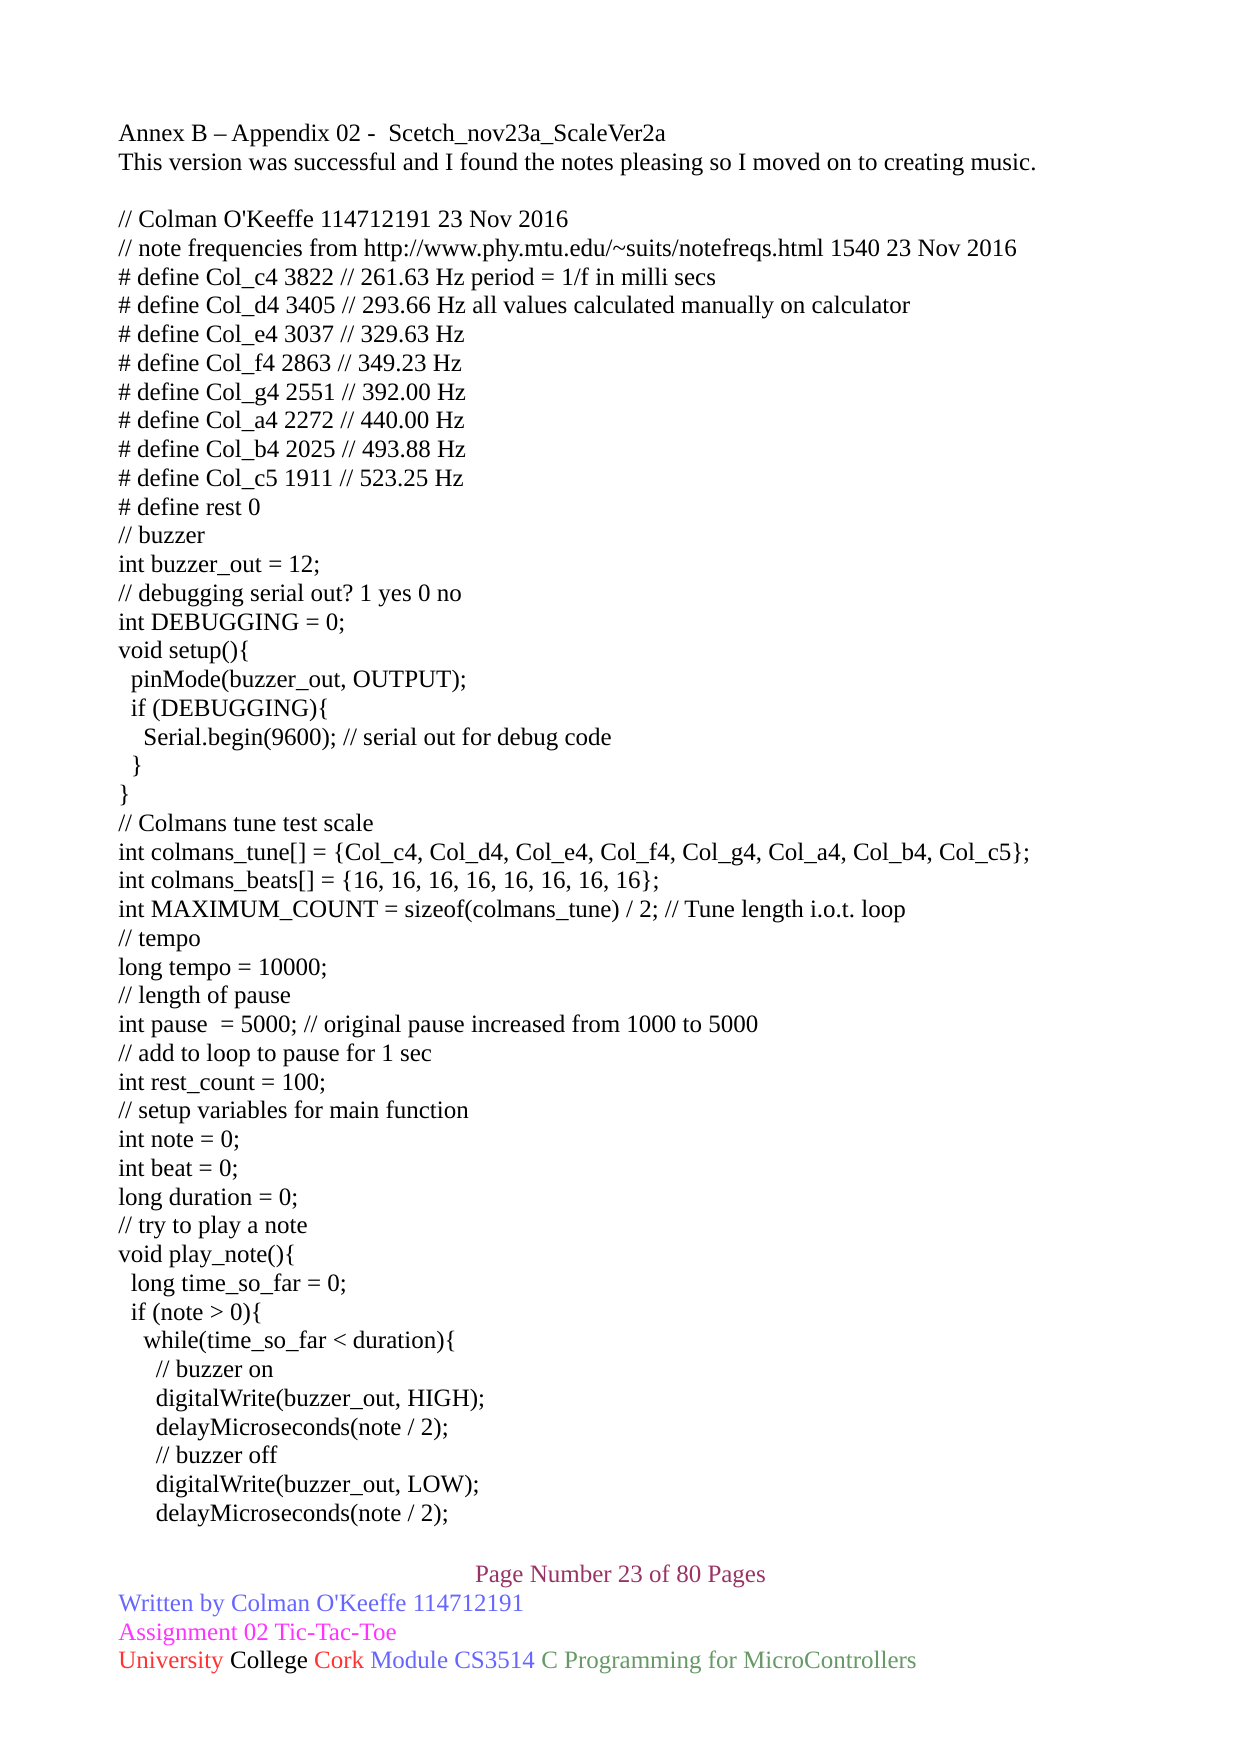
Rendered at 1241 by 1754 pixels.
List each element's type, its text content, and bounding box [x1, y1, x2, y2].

text int MAXIMUM_COUNT = sizeof(colmans_tune) / 2; // Tune length i.o.t. loop [118, 894, 1122, 923]
text # define Col_e4 3037 // 329.63 Hz [118, 319, 1122, 348]
text int pause = 5000; // original pause increased from 1000 to 5000 [118, 1009, 1122, 1038]
text // try to play a note [118, 1211, 1122, 1239]
text // Colmans tune test scale [118, 808, 1122, 837]
text delayMicroseconds(note / 2); [118, 1498, 1122, 1527]
text # define Col_b4 2025 // 493.88 Hz [118, 434, 1122, 463]
text } [118, 751, 1122, 779]
text // Colman O'Keeffe 114712191 23 Nov 2016 [118, 204, 1122, 233]
text delayMicroseconds(note / 2); [118, 1412, 1122, 1441]
text # define Col_c5 1911 // 523.25 Hz [118, 463, 1122, 492]
text // debugging serial out? 1 yes 0 no [118, 578, 1122, 607]
text int DEBUGGING = 0; [118, 607, 1122, 636]
text # define Col_f4 2863 // 349.23 Hz [118, 348, 1122, 377]
text # define Col_g4 2551 // 392.00 Hz [118, 377, 1122, 406]
text // setup variables for main function [118, 1096, 1122, 1124]
text long tempo = 10000; [118, 952, 1122, 981]
text // note frequencies from http://www.phy.mtu.edu/~suits/notefreqs.html 1540 23 Nov 2016 [118, 233, 1122, 262]
text int rest_count = 100; [118, 1067, 1122, 1096]
text // buzzer [118, 521, 1122, 549]
text if (note > 0){ [118, 1297, 1122, 1326]
text # define Col_a4 2272 // 440.00 Hz [118, 406, 1122, 434]
text // add to loop to pause for 1 sec [118, 1038, 1122, 1067]
text pinMode(buzzer_out, OUTPUT); [118, 664, 1122, 693]
text long time_so_far = 0; [118, 1268, 1122, 1297]
text # define Col_d4 3405 // 293.66 Hz all values calculated manually on calculator [118, 291, 1122, 319]
text if (DEBUGGING){ [118, 693, 1122, 722]
text int colmans_tune[] = {Col_c4, Col_d4, Col_e4, Col_f4, Col_g4, Col_a4, Col_b4, Col_c5}; [118, 837, 1122, 866]
text void setup(){ [118, 636, 1122, 664]
text Annex B – Appendix 02 - Scetch_nov23a_ScaleVer2a [118, 118, 1122, 147]
text int colmans_beats[] = {16, 16, 16, 16, 16, 16, 16, 16}; [118, 866, 1122, 894]
text digitalWrite(buzzer_out, HIGH); [118, 1383, 1122, 1412]
text // buzzer on [118, 1354, 1122, 1383]
text void play_note(){ [118, 1239, 1122, 1268]
text Serial.begin(9600); // serial out for debug code [118, 722, 1122, 751]
text // tempo [118, 923, 1122, 952]
text // length of pause [118, 981, 1122, 1009]
text while(time_so_far < duration){ [118, 1326, 1122, 1354]
text This version was successful and I found the notes pleasing so I moved on to creating music. [118, 147, 1122, 176]
text } [118, 779, 1122, 808]
text // buzzer off [118, 1441, 1122, 1469]
text int beat = 0; [118, 1153, 1122, 1182]
text # define rest 0 [118, 492, 1122, 521]
text int buzzer_out = 12; [118, 549, 1122, 578]
text long duration = 0; [118, 1182, 1122, 1211]
text # define Col_c4 3822 // 261.63 Hz period = 1/f in milli secs [118, 262, 1122, 291]
text int note = 0; [118, 1124, 1122, 1153]
text digitalWrite(buzzer_out, LOW); [118, 1469, 1122, 1498]
